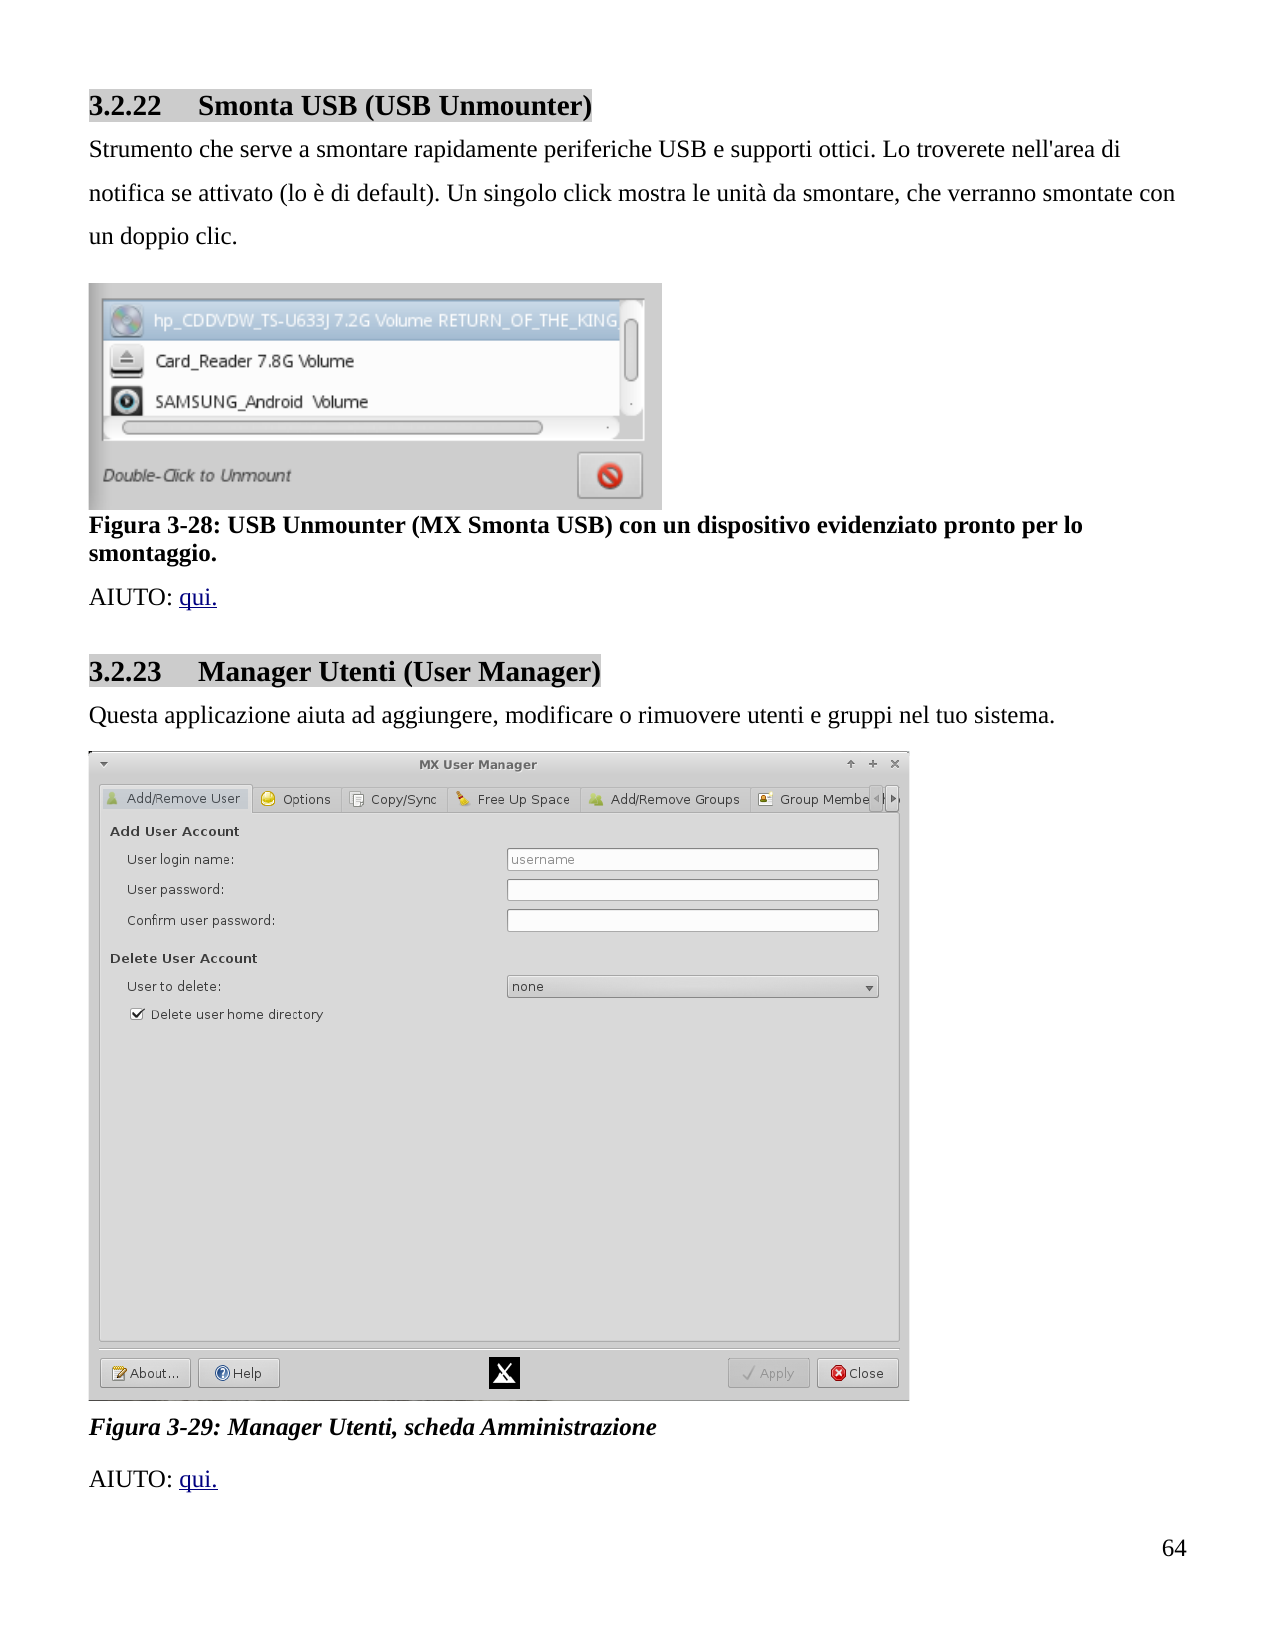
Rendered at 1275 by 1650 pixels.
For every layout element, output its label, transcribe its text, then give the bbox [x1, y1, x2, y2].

subtitle 3.2.23 Manager Utenti (User Manager) [601, 654, 1186, 687]
text AIUTO: qui. [88, 582, 1186, 610]
text Strumento che serve a smontare rapidamente periferiche USB e supporti ottici. Lo troverete nell'area di notifica se attivato (lo è di default). Un singolo click mostra le unità da smontare, che verranno smontate con un doppio clic. [88, 134, 1186, 249]
picture [88, 751, 910, 1401]
picture [88, 283, 662, 510]
text Questa applicazione aiuta ad aggiungere, modificare o rimuovere utenti e gruppi nel tuo sistema. [88, 700, 1186, 728]
text Figura 3-28: USB Unmounter (MX Smonta USB) con un dispositivo evidenziato pronto per lo smontaggio. [88, 510, 1186, 567]
text AIUTO: qui. [88, 1464, 1186, 1492]
text Figura 3-29: Manager Utenti, scheda Amministrazione [88, 1412, 1186, 1441]
subtitle 3.2.22 Smonta USB (USB Unmounter) [88, 88, 1186, 122]
